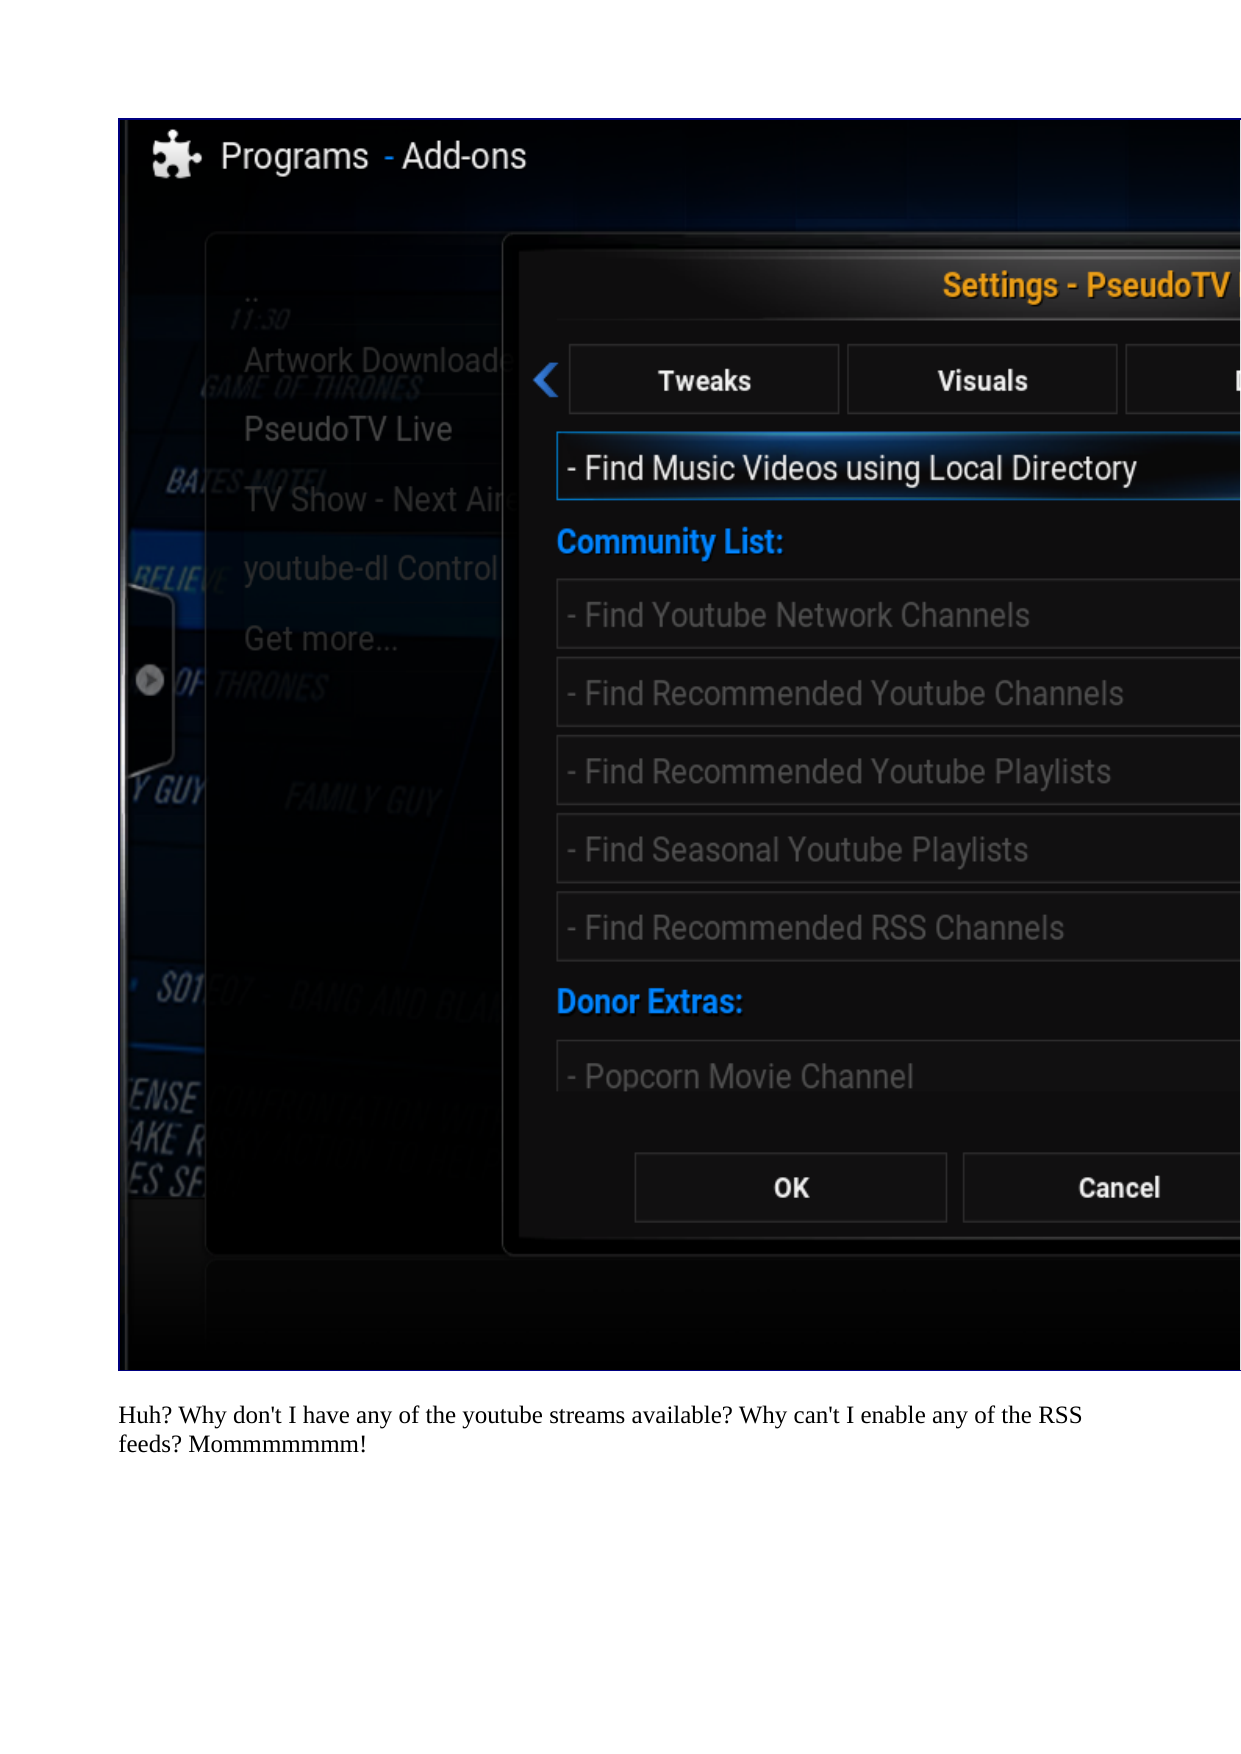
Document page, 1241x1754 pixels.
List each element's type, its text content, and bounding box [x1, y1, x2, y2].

picture [120, 120, 1241, 1370]
text Huh? Why don't I have any of the youtube streams available? Why can't I enable any of the RSS feeds? Mommmmmmm! [118, 1371, 1122, 1457]
